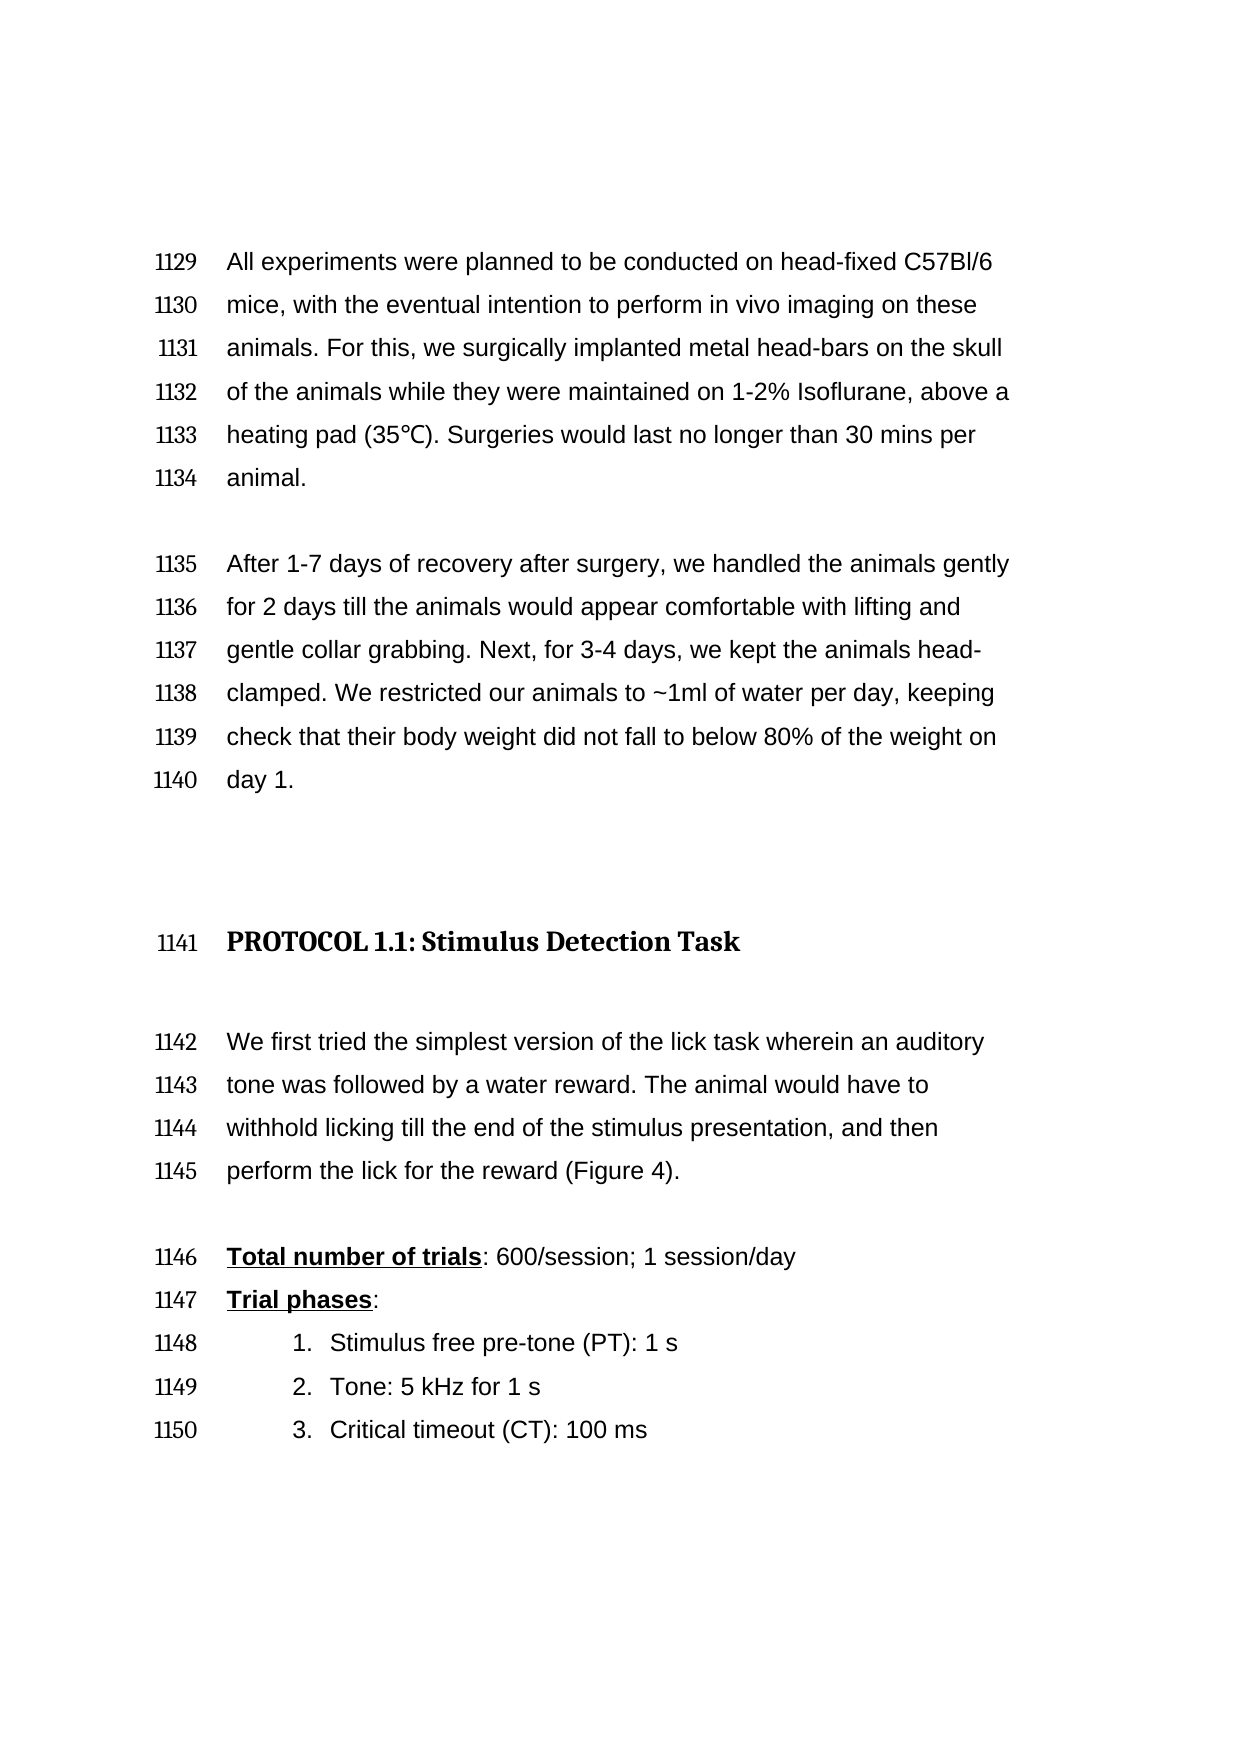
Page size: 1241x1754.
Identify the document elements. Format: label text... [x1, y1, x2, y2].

text Total number of trials: 600/session; 1 session/day [226, 1242, 1014, 1271]
list Tone: 5 kHz for 1 s [292, 1372, 1014, 1400]
list Stimulus free pre-tone (PT): 1 s [292, 1328, 1014, 1357]
text After 1-7 days of recovery after surgery, we handled the animals gently for 2 days till the animals would appear comfortable with lifting and gentle collar grabbing. Next, for 3-4 days, we kept the animals head-clamped. We restricted our animals to ~1ml of water per day, keeping check that their body weight did not fall to below 80% of the weight on day 1. [226, 549, 1014, 793]
text Trial phases: [226, 1285, 1014, 1314]
text All experiments were planned to be conducted on head-fixed C57Bl/6 mice, with the eventual intention to perform in vivo imaging on these animals. For this, we surgically implanted metal head-bars on the skull of the animals while they were maintained on 1-2% Isoflurane, above a heating pad (35℃). Surgeries would last no longer than 30 mins per animal. [226, 247, 1014, 492]
subtitle PROTOCOL 1.1: Stimulus Detection Task [226, 925, 1014, 958]
text We first tried the simplest version of the lick task wherein an auditory tone was followed by a water reward. The animal would have to withhold licking till the end of the stimulus presentation, and then perform the lick for the reward (Figure 4). [226, 1027, 1014, 1185]
list Critical timeout (CT): 100 ms [292, 1415, 1014, 1443]
